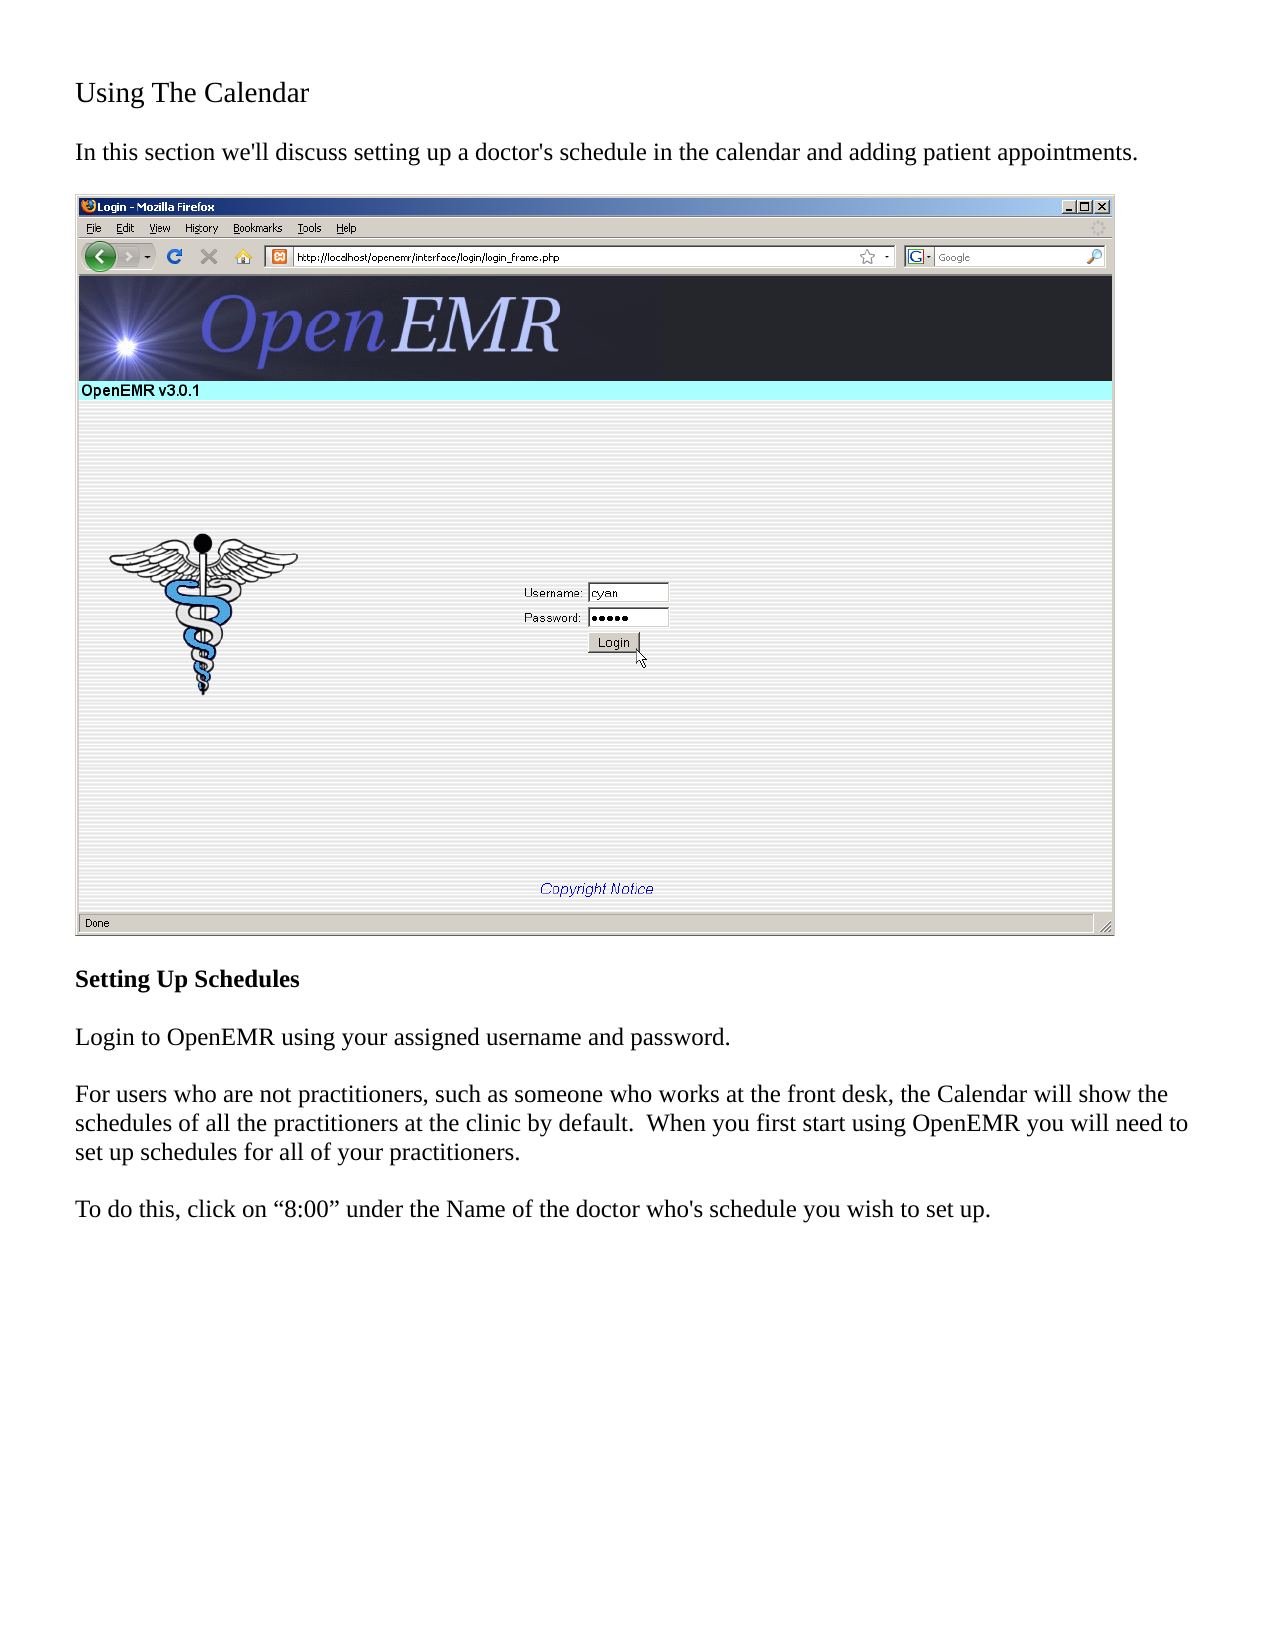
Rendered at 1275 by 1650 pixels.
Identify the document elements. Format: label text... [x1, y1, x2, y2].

text Using The Calendar [75, 75, 1200, 108]
text Setting Up Schedules [75, 964, 1200, 993]
text To do this, click on “8:00” under the Name of the doctor who's schedule you wish to set up. [75, 1194, 1200, 1223]
text In this section we'll discuss setting up a doctor's schedule in the calendar and adding patient appointments. [75, 137, 1200, 166]
text Login to OpenEMR using your assigned username and password. [75, 1022, 1200, 1051]
text For users who are not practitioners, such as someone who works at the front desk, the Calendar will show the schedules of all the practitioners at the clinic by default. When you first start using OpenEMR you will need to set up schedules for all of your practitioners. [75, 1079, 1200, 1166]
picture [75, 194, 1115, 936]
